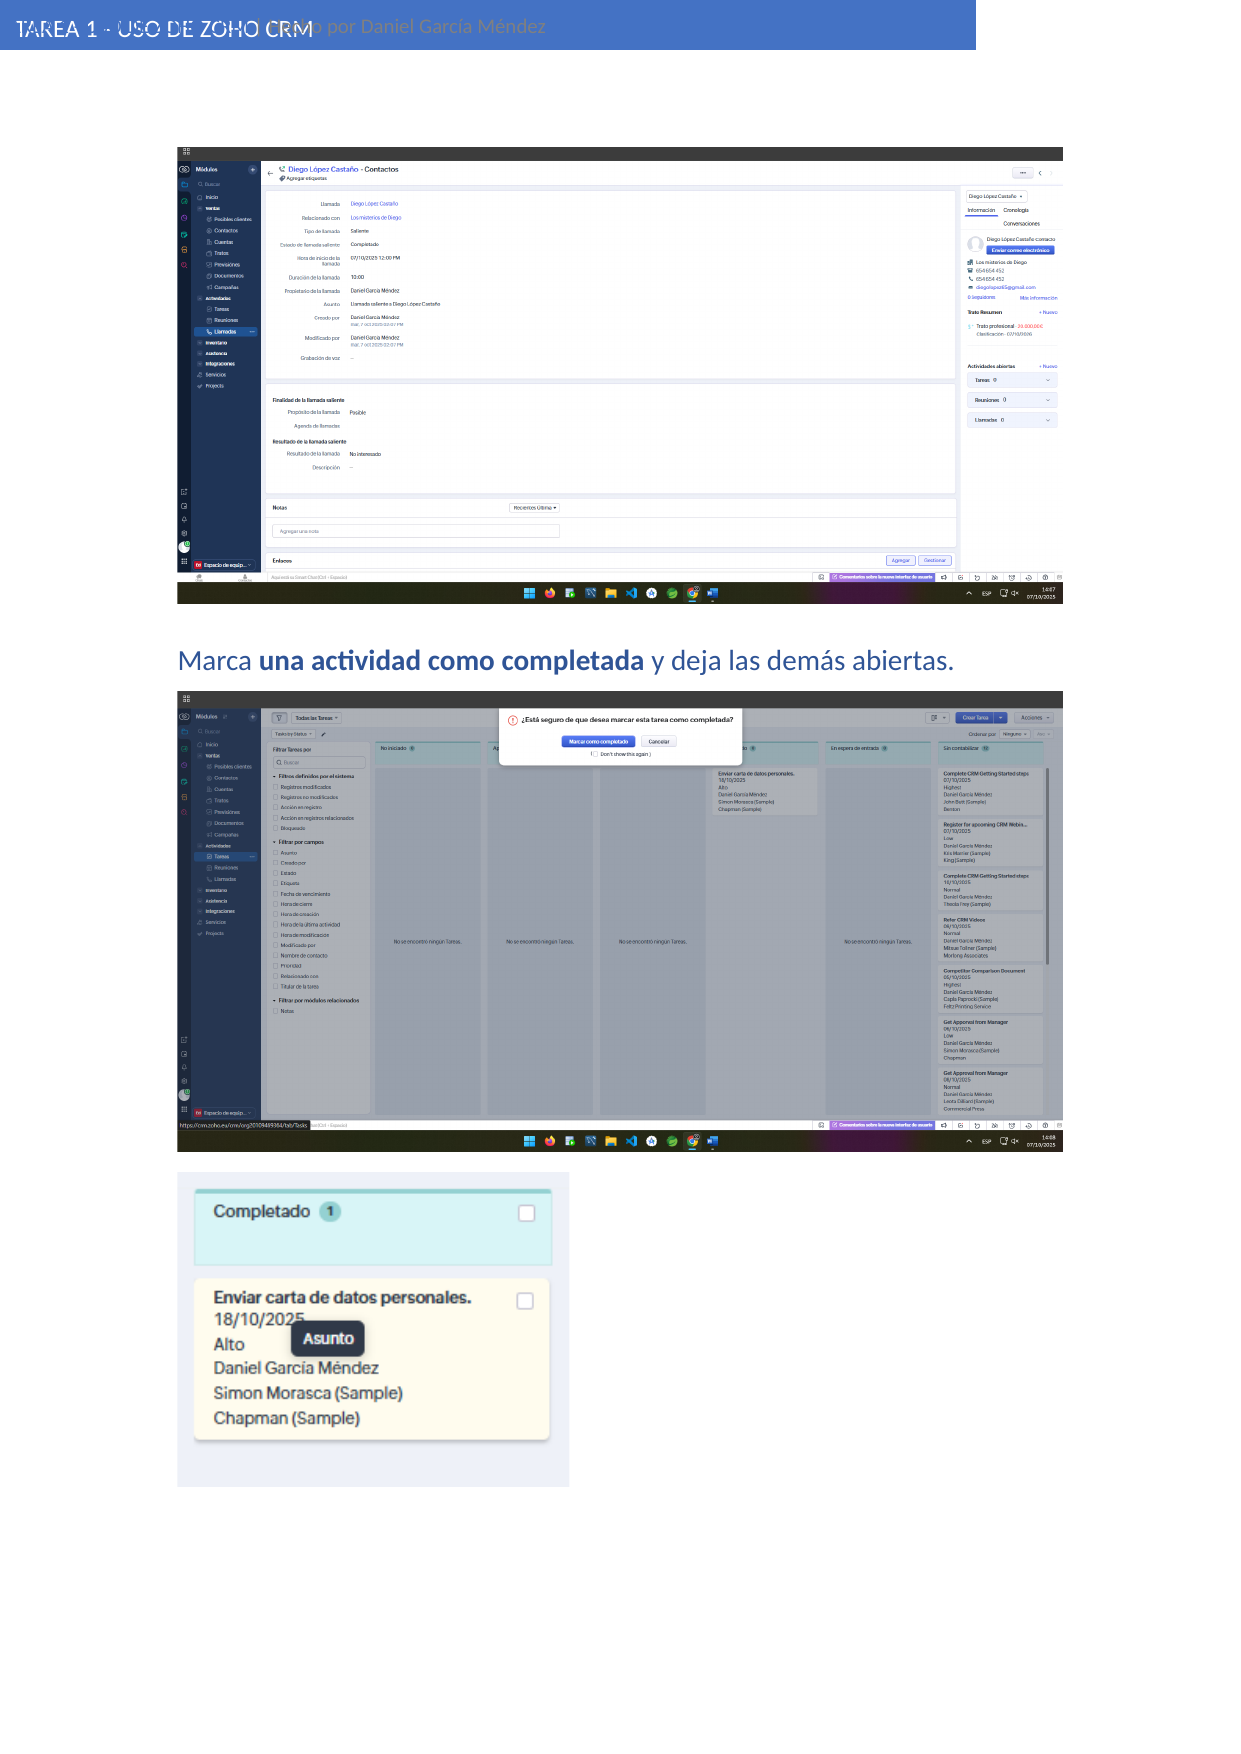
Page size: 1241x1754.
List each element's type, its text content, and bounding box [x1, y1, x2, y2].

subtitle Marca una actividad como completada y deja las demás abiertas. [177, 642, 1063, 677]
